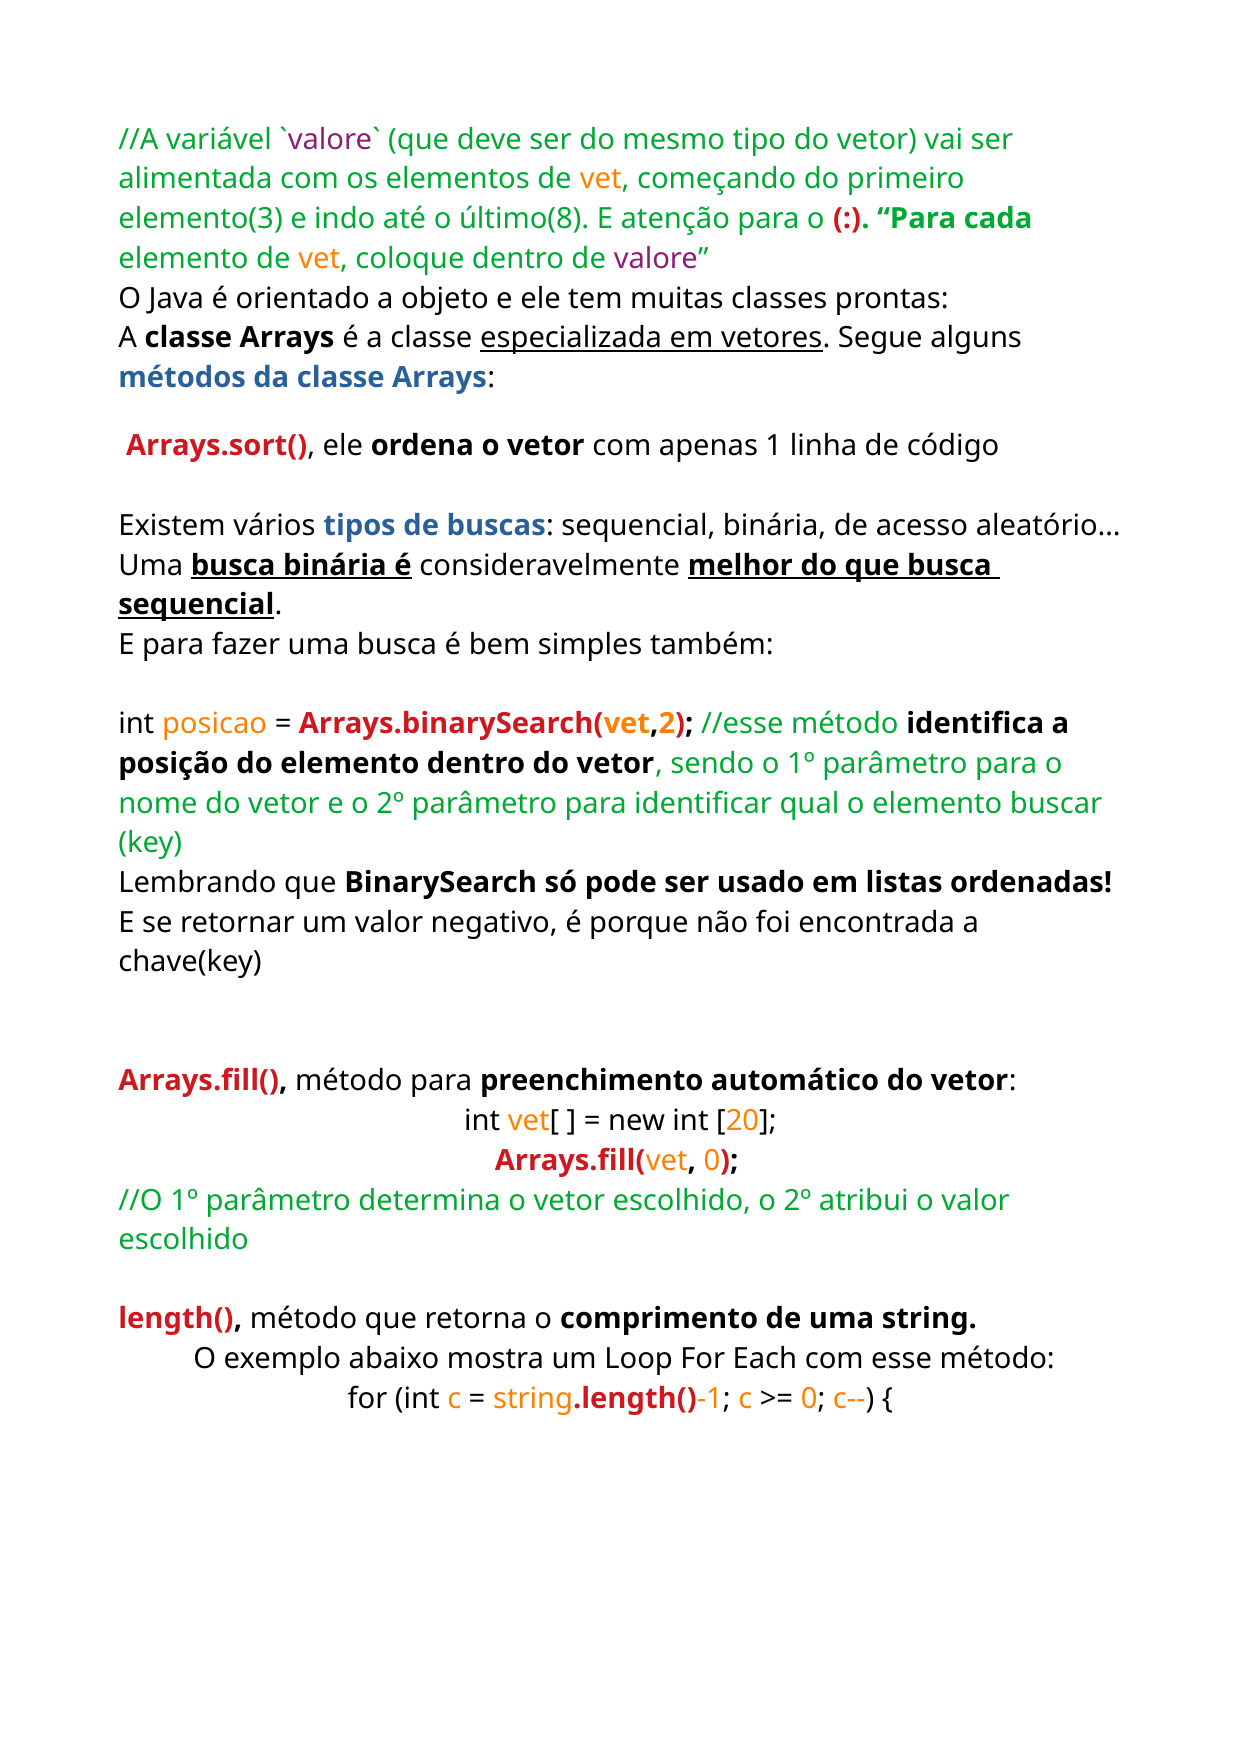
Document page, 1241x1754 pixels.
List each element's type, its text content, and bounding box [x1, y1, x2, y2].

text Arrays.fill(vet, 0); [118, 1139, 1122, 1179]
text Arrays.sort(), ele ordena o vetor com apenas 1 linha de código [118, 425, 1122, 464]
list O exemplo abaixo mostra um Loop For Each com esse método: [156, 1337, 1122, 1377]
text length(), método que retorna o comprimento de uma string. [118, 1298, 1122, 1337]
text Lembrando que BinarySearch só pode ser usado em listas ordenadas! [118, 861, 1122, 901]
text int vet[ ] = new int [20]; [118, 1099, 1122, 1139]
text //O 1º parâmetro determina o vetor escolhido, o 2º atribui o valor escolhido [118, 1179, 1122, 1258]
text métodos da classe Arrays: [118, 356, 1122, 396]
text Arrays.fill(), método para preenchimento automático do vetor: [118, 1060, 1122, 1099]
text O Java é orientado a objeto e ele tem muitas classes prontas: A classe Arrays é a classe especializada em vetores. Segue alguns [118, 277, 1122, 356]
text E se retornar um valor negativo, é porque não foi encontrada a chave(key) [118, 901, 1122, 980]
text //A variável `valore` (que deve ser do mesmo tipo do vetor) vai ser alimentada com os elementos de vet, começando do primeiro elemento(3) e indo até o último(8). E atenção para o (:). “Para cada elemento de vet, coloque dentro de valore” [118, 118, 1122, 277]
text int posicao = Arrays.binarySearch(vet,2); //esse método identifica a posição do elemento dentro do vetor, sendo o 1º parâmetro para o nome do vetor e o 2º parâmetro para identificar qual o elemento buscar (key) [118, 702, 1122, 861]
text for (int c = string.length()-1; c >= 0; c--) { [118, 1377, 1122, 1417]
text E para fazer uma busca é bem simples também: [118, 623, 1122, 663]
text Existem vários tipos de buscas: sequencial, binária, de acesso aleatório… [118, 504, 1122, 544]
text Uma busca binária é consideravelmente melhor do que busca sequencial. [118, 544, 1122, 623]
